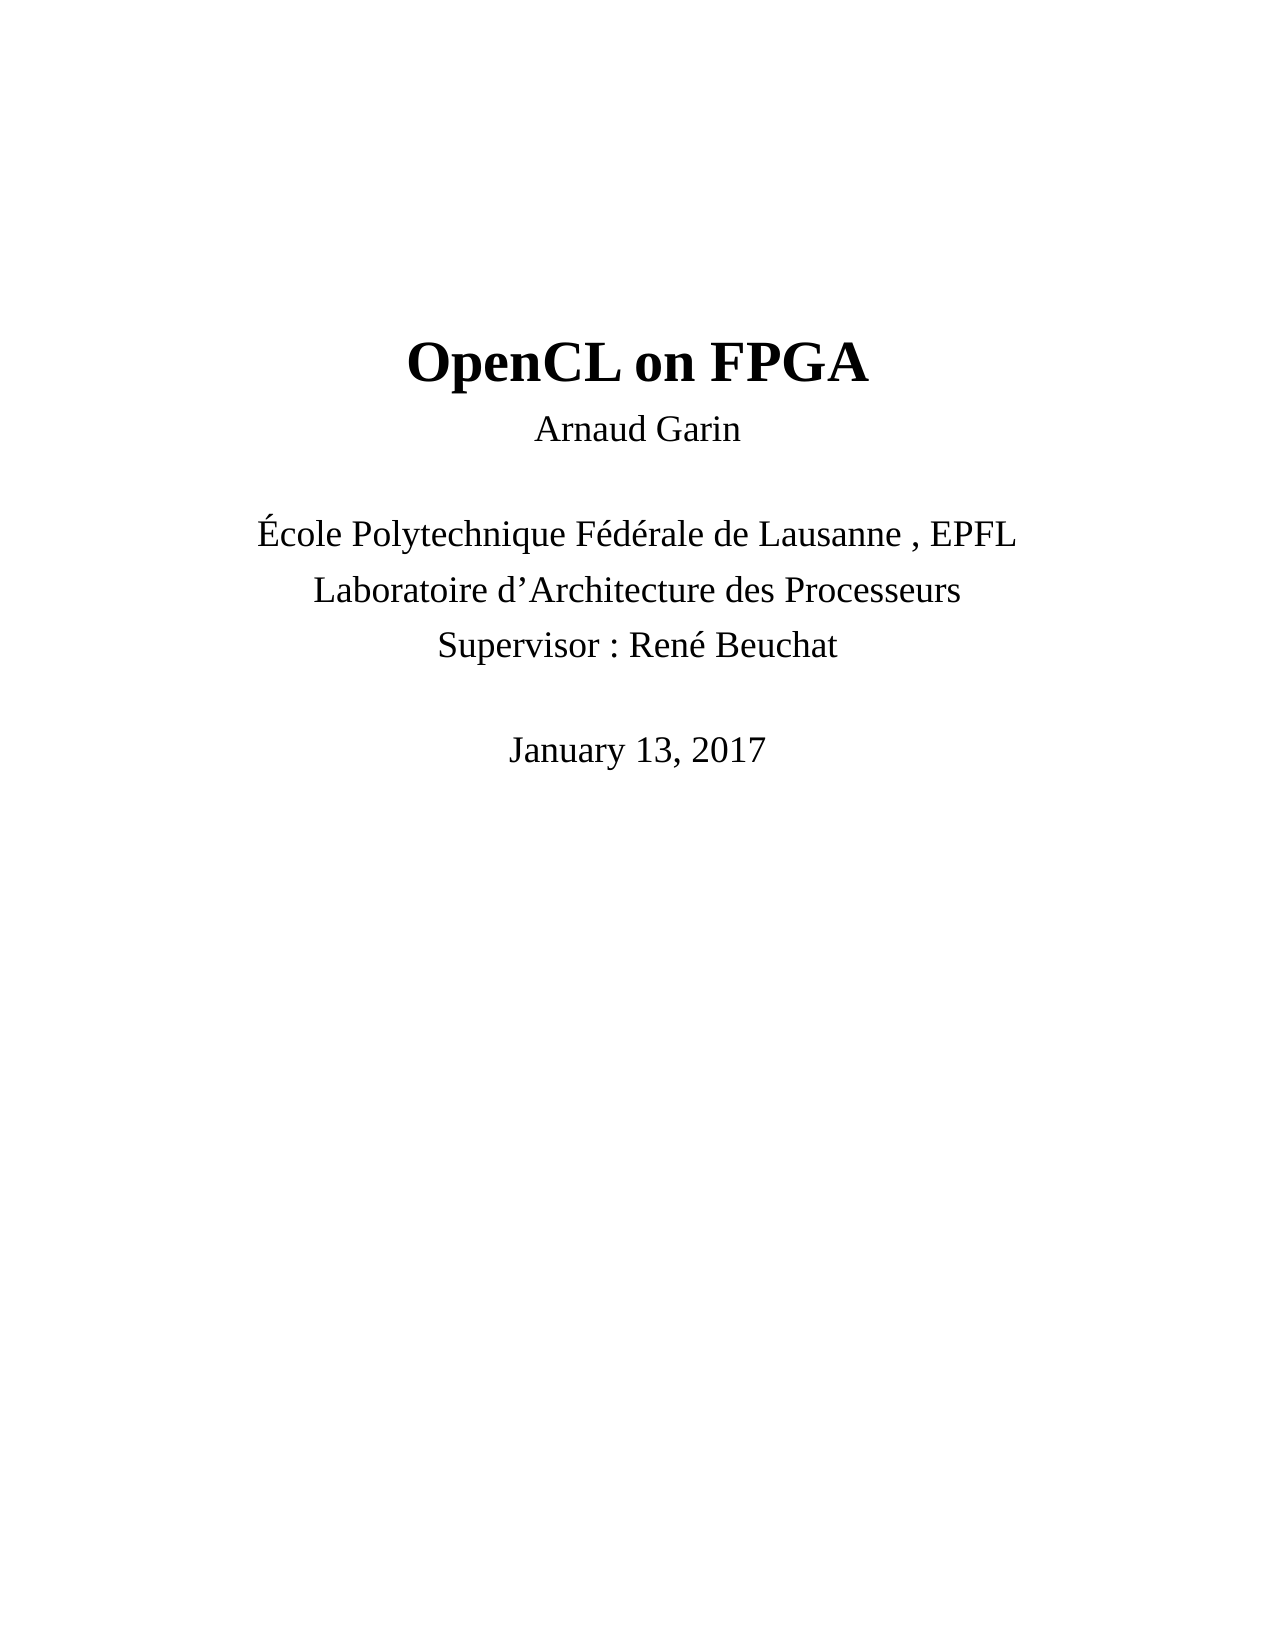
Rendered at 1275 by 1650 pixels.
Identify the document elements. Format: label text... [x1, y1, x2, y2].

subtitle Laboratoire d’Architecture des Processeurs [118, 567, 1157, 610]
subtitle January 13, 2017 [118, 727, 1157, 771]
subtitle Arnaud Garin [118, 407, 1157, 450]
title OpenCL on FPGA [118, 327, 1157, 394]
subtitle Supervisor : René Beuchat [118, 623, 1157, 666]
subtitle École Polytechnique Fédérale de Lausanne , EPFL [118, 512, 1157, 555]
